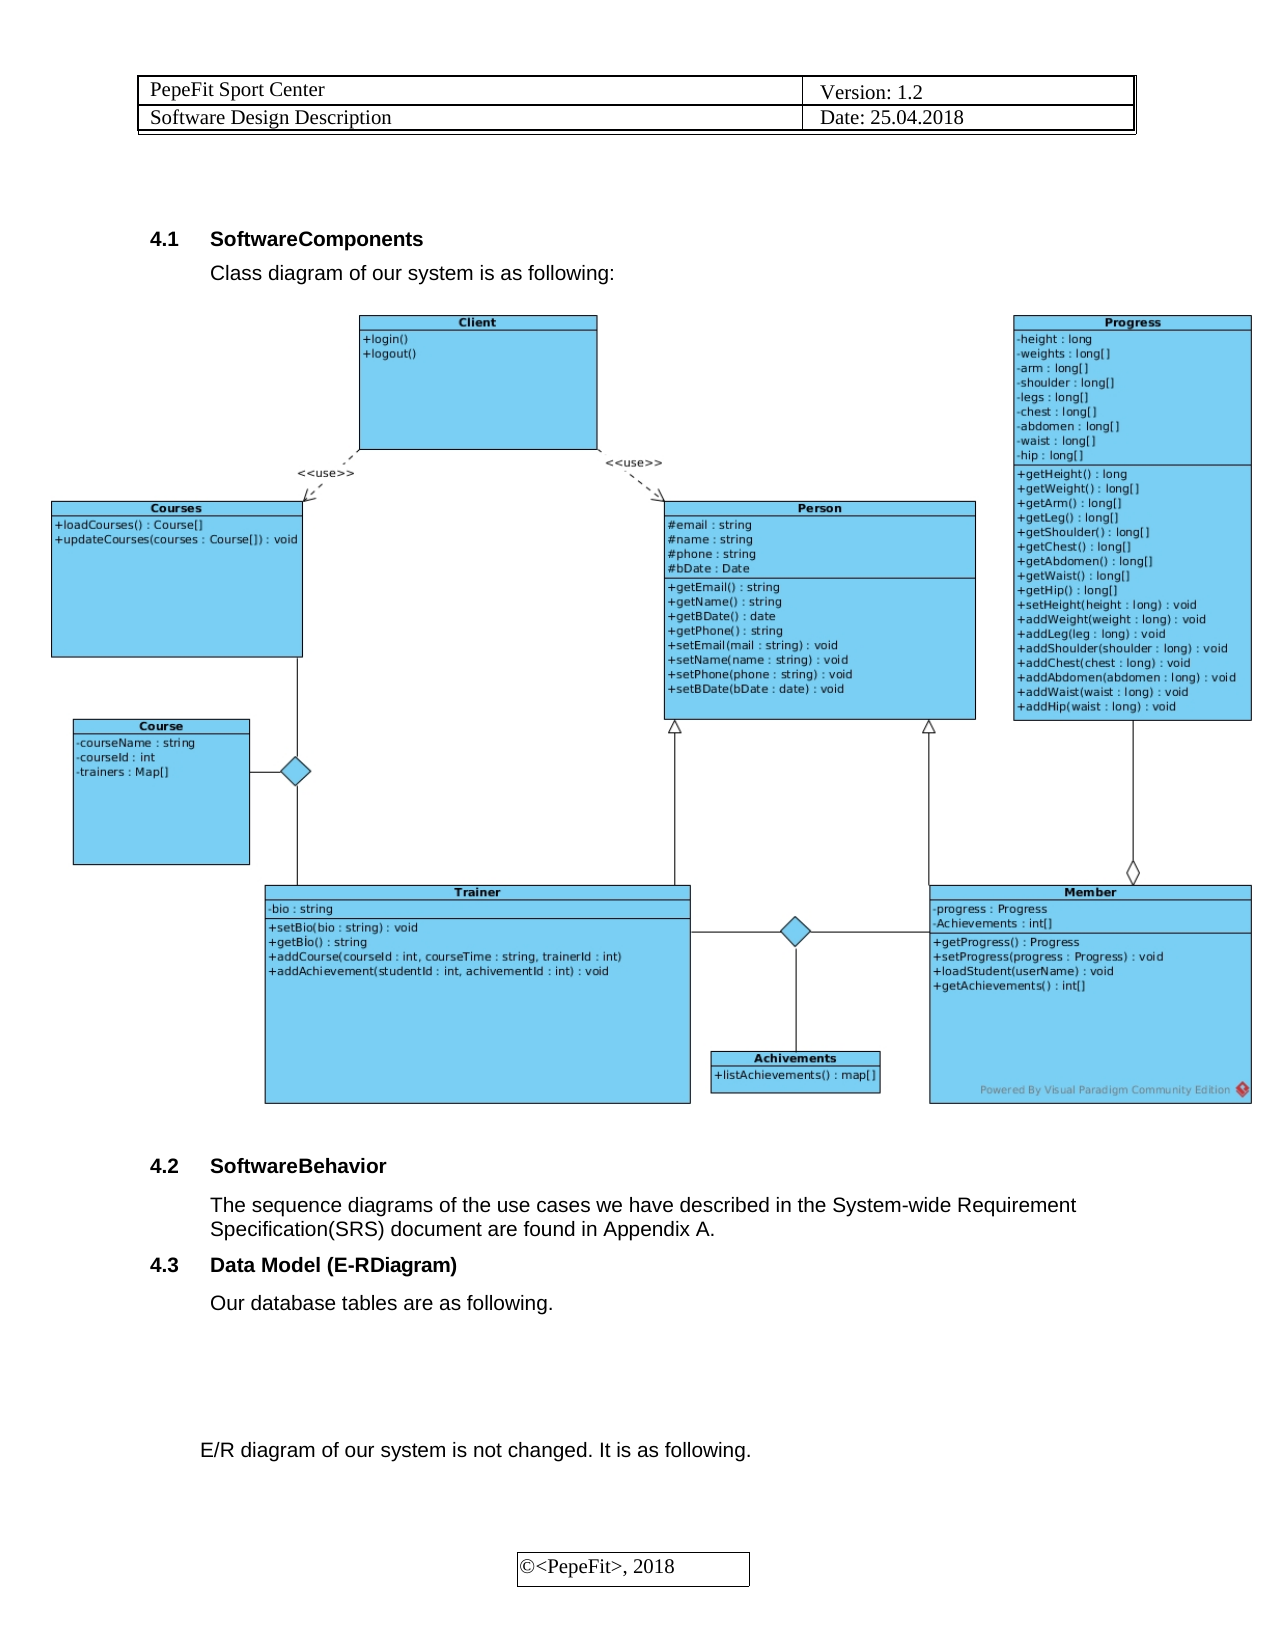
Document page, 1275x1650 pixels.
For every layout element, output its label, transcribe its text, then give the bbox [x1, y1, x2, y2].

subtitle Data Model (E-RDiagram) [150, 1253, 1254, 1277]
text E/R diagram of our system is not changed. It is as following. [50, 1438, 1254, 1462]
text Class diagram of our system is as following: [210, 260, 1254, 284]
picture [50, 313, 1255, 1107]
subtitle SoftwareBehavior [150, 1154, 1254, 1178]
text Our database tables are as following. [210, 1291, 1254, 1315]
text The sequence diagrams of the use cases we have described in the System-wide Requirement Specification(SRS) document are found in Appendix A. [210, 1192, 1079, 1241]
subtitle SoftwareComponents [150, 227, 1254, 251]
